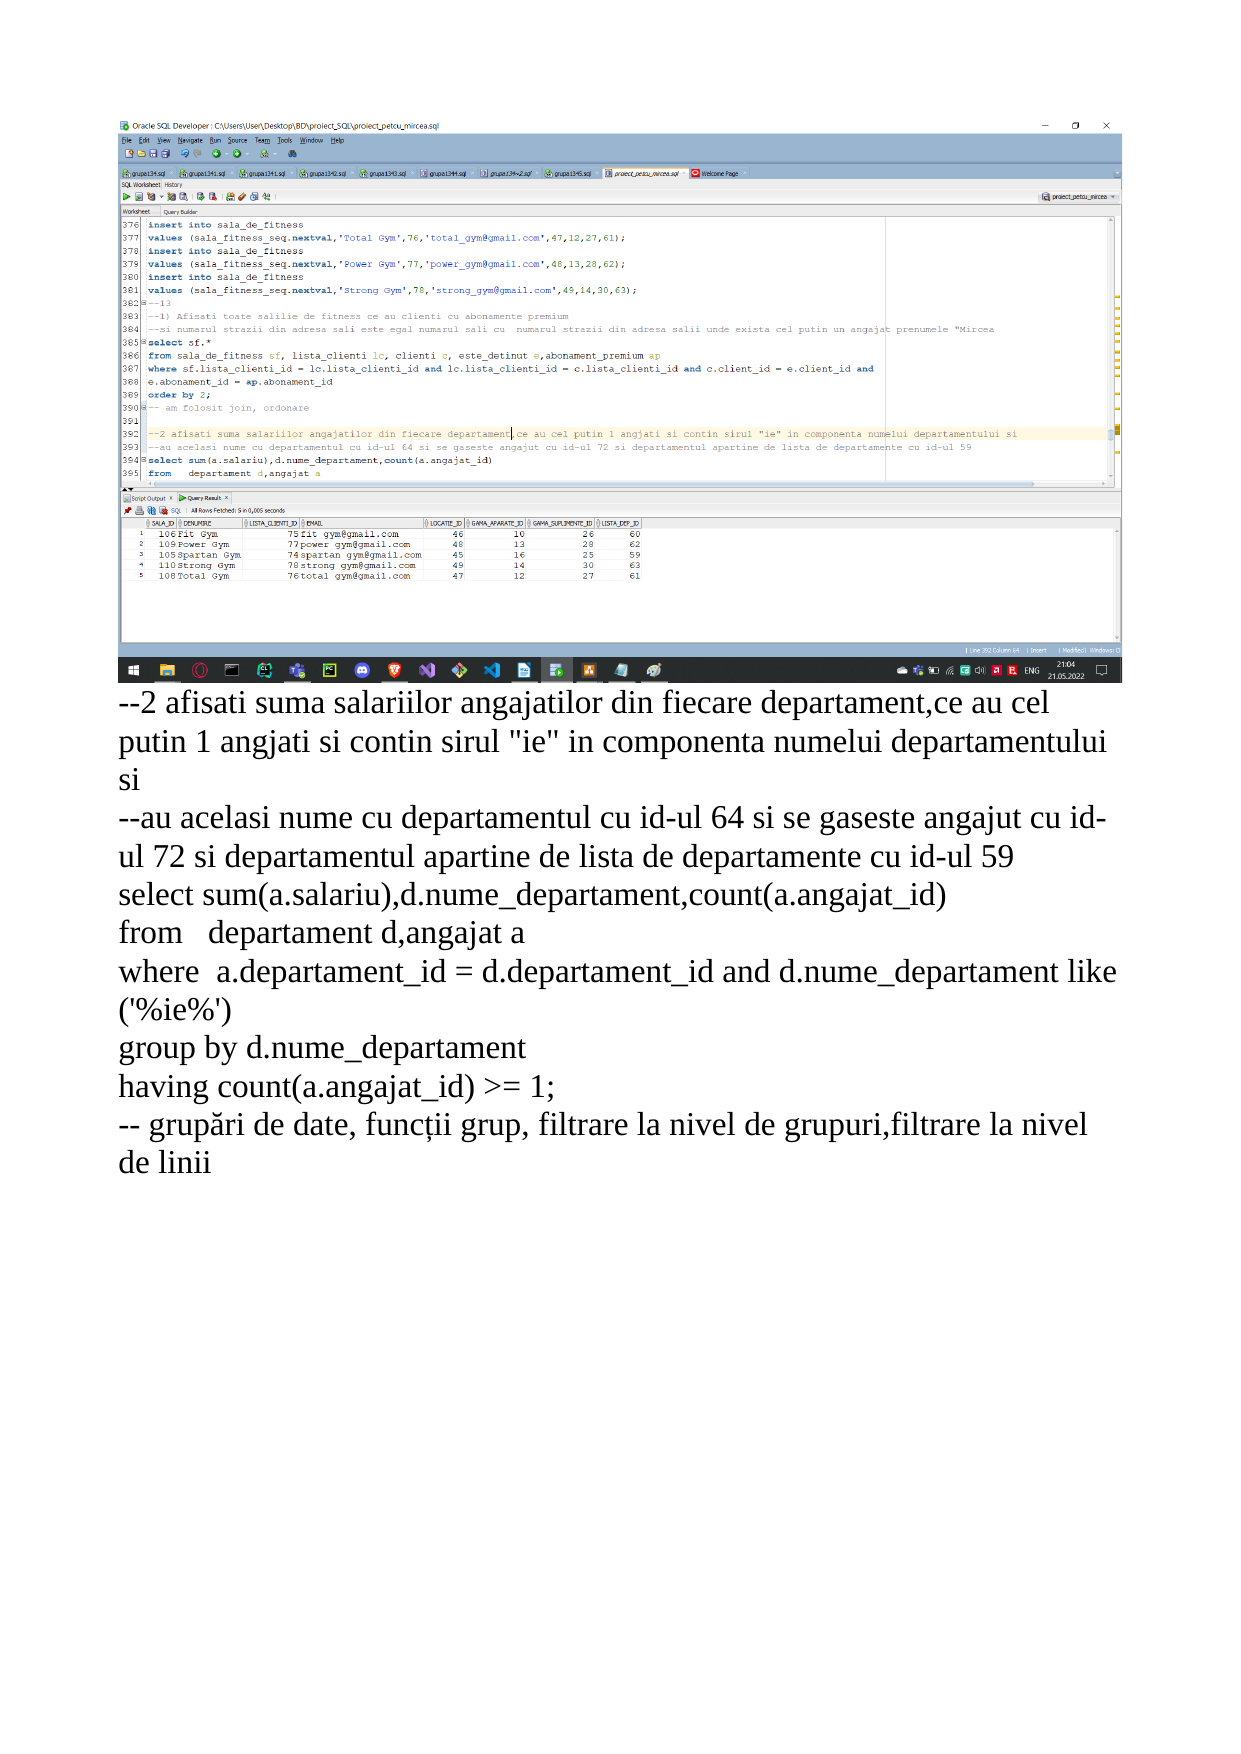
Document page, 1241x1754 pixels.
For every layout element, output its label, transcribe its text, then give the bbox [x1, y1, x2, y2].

text select sum(a.salariu),d.nume_departament,count(a.angajat_id) [118, 874, 1122, 913]
text group by d.nume_departament [118, 1028, 1122, 1066]
text -- grupări de date, funcții grup, filtrare la nivel de grupuri,filtrare la nivel de linii [118, 1104, 1122, 1181]
text from departament d,angajat a [118, 913, 1122, 951]
text --au acelasi nume cu departamentul cu id-ul 64 si se gaseste angajut cu id-ul 72 si departamentul apartine de lista de departamente cu id-ul 59 [118, 798, 1122, 874]
text where a.departament_id = d.departament_id and d.nume_departament like ('%ie%') [118, 951, 1122, 1028]
text having count(a.angajat_id) >= 1; [118, 1066, 1122, 1104]
picture [118, 118, 1123, 683]
text --2 afisati suma salariilor angajatilor din fiecare departament,ce au cel putin 1 angjati si contin sirul "ie" in componenta numelui departamentului si [118, 683, 1122, 798]
